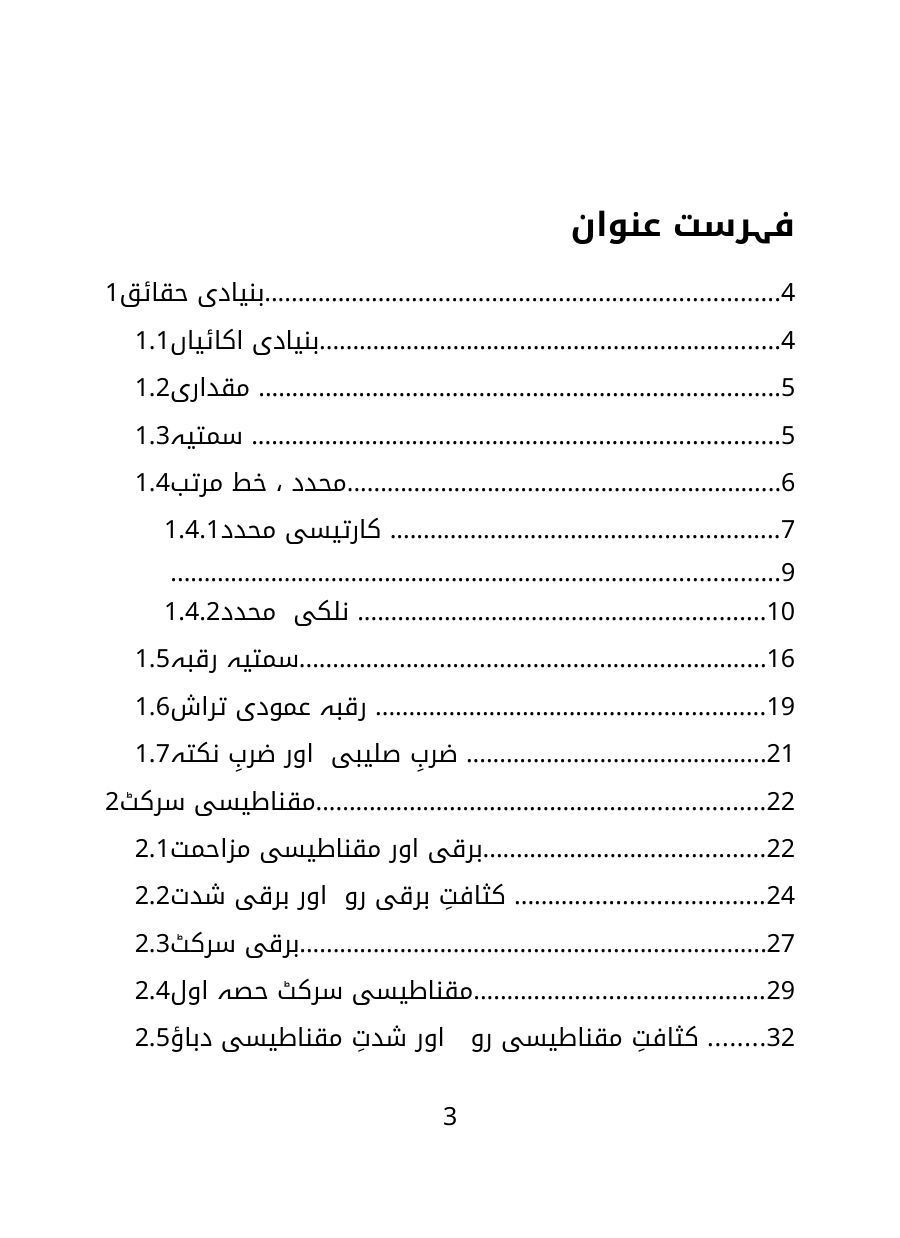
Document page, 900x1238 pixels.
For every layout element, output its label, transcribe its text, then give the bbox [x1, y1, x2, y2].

text 2.1برقی اور مقناطیسی مزاحمت 22 [134, 825, 795, 873]
text 9 [164, 554, 795, 588]
text 1.5سمتیہ رقبہ 16 [134, 636, 795, 683]
text 2.2کثافتِ برقی رو اور برقی شدت 24 [134, 873, 795, 920]
text 1.1بنیادی اکائیاں 4 [134, 317, 795, 364]
text 1.2مقداری 5 [134, 364, 795, 412]
text 1.4.2نلکی محدد 10 [164, 588, 795, 636]
text 2.5کثافتِ مقناطیسی رو اور شدتِ مقناطیسی دباؤ 32 [134, 1015, 795, 1062]
text 1.4.1کارتیسی محدد 7 [164, 507, 795, 554]
text 2.4مقناطیسی سرکٹ حصہ اول 29 [134, 967, 795, 1015]
text 1بنیادی حقائق 4 [105, 270, 795, 317]
text 1.7ضربِ صلیبی اور ضربِ نکتہ 21 [134, 730, 795, 778]
text 1.3سمتیہ 5 [134, 412, 795, 459]
text 1.6رقبہ عمودی تراش 19 [134, 683, 795, 730]
subtitle فہرست عنوان [105, 194, 795, 257]
text 1.4محدد ، خط مرتب 6 [134, 459, 795, 507]
text 2.3برقی سرکٹ 27 [134, 920, 795, 967]
text 2مقناطیسی سرکٹ 22 [105, 778, 795, 825]
